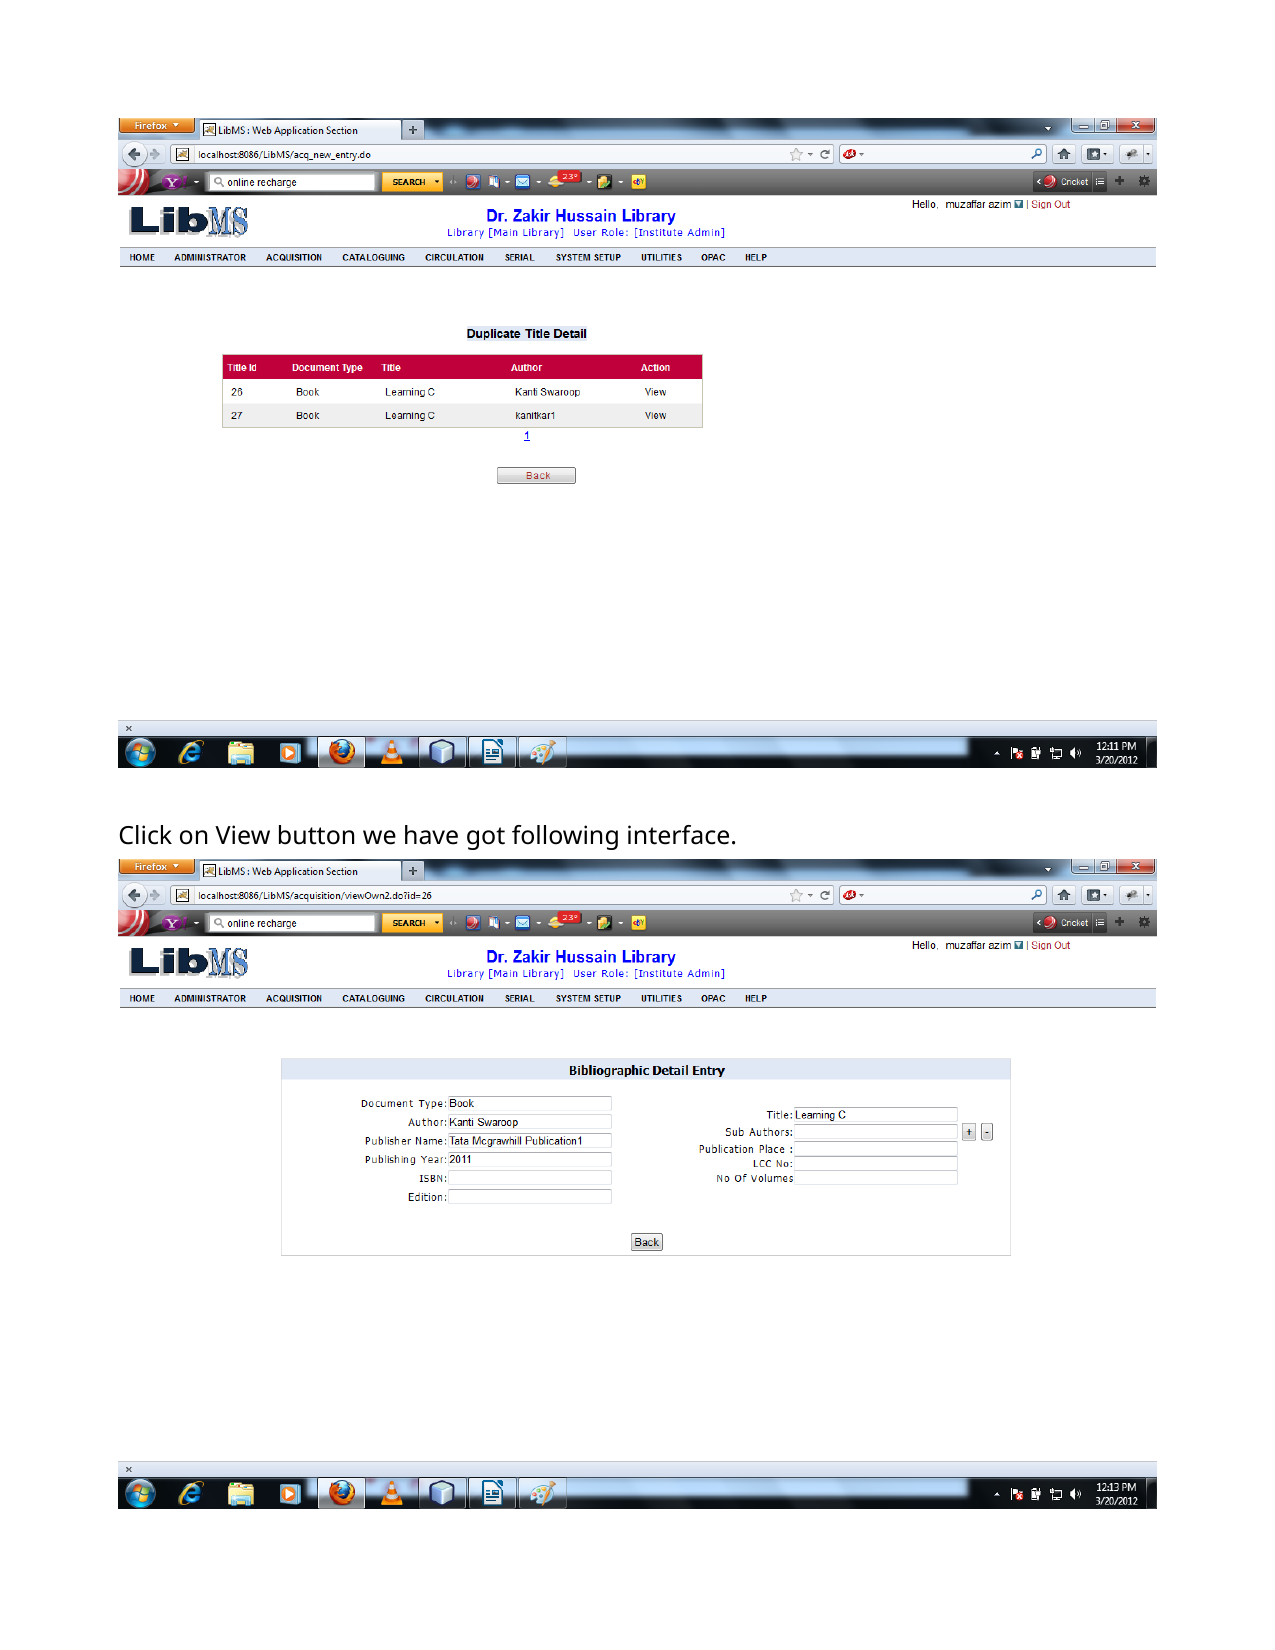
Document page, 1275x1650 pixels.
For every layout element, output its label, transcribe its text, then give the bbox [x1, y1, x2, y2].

text Click on View button we have got following interface. [118, 817, 1157, 851]
picture [118, 118, 1157, 768]
picture [118, 859, 1157, 1509]
